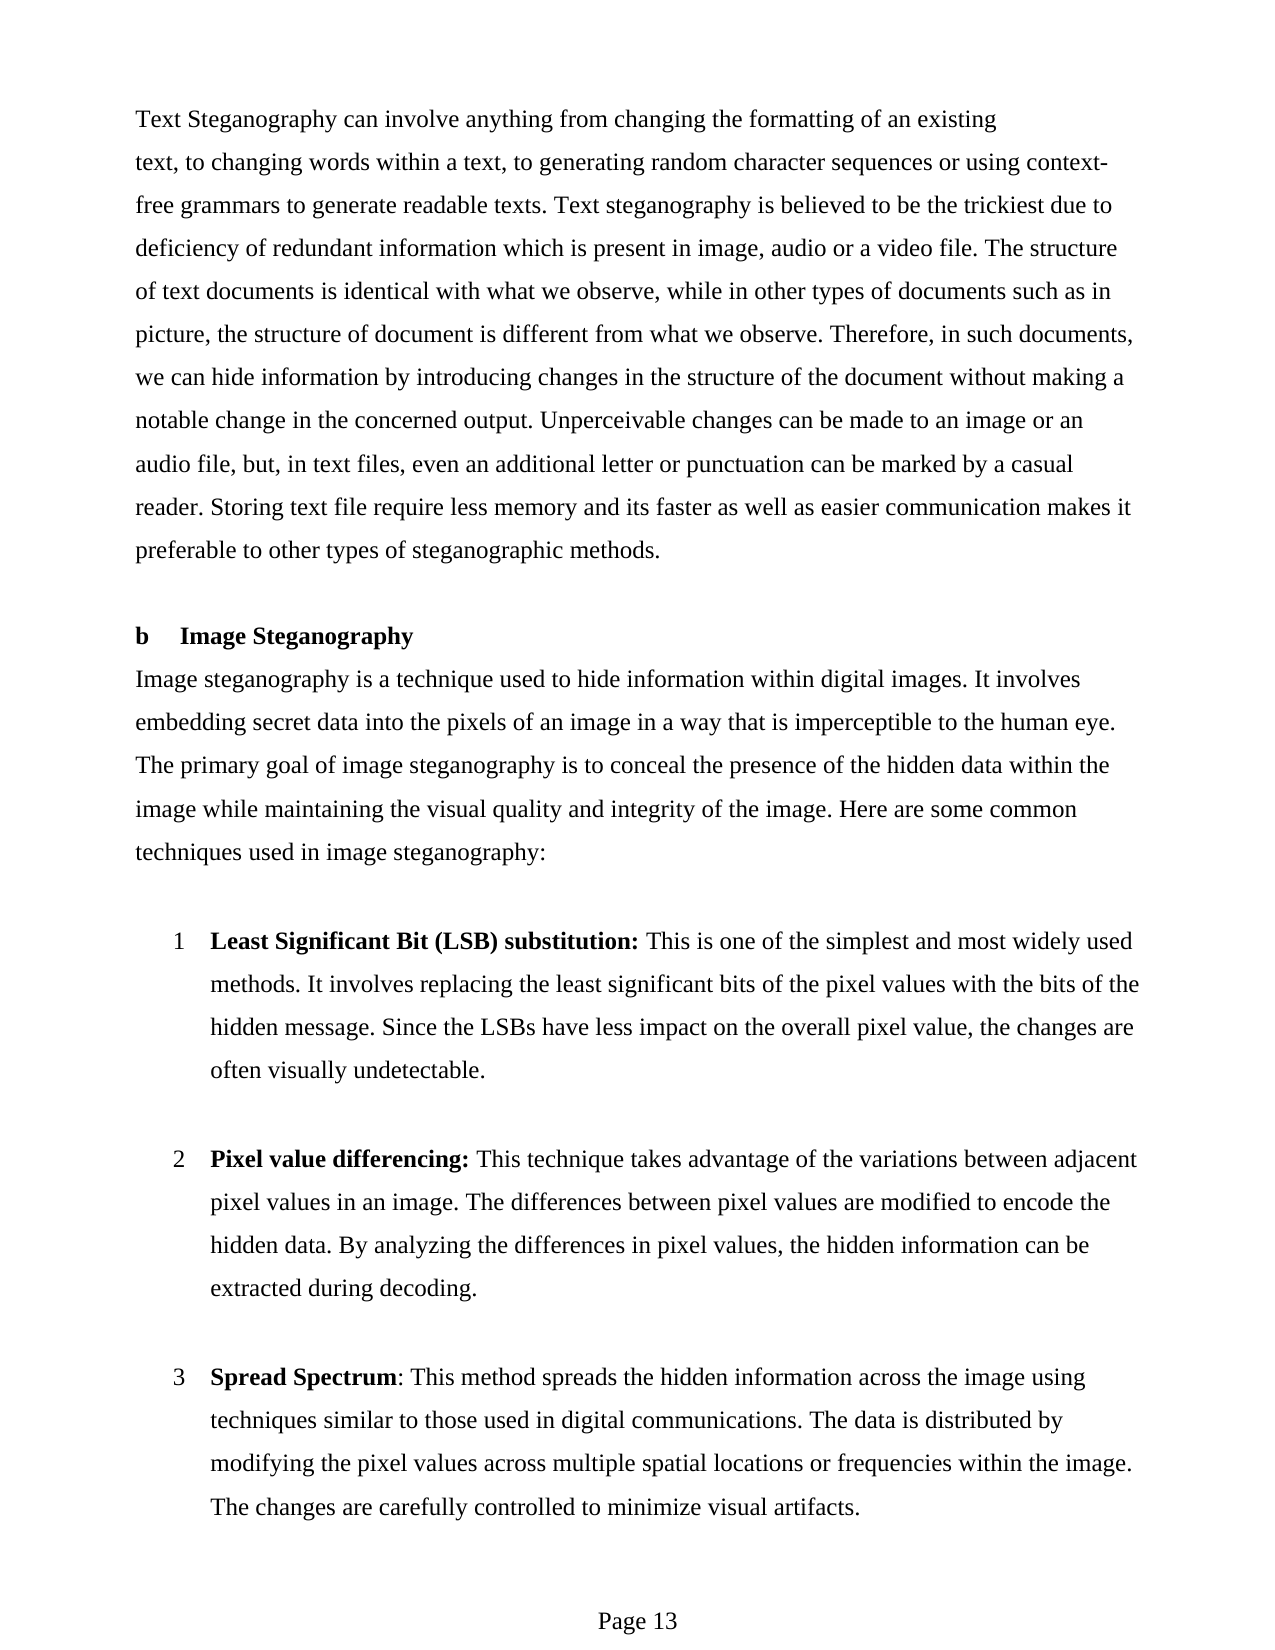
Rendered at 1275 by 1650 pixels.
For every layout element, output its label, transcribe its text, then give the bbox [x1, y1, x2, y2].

list Pixel value differencing: This technique takes advantage of the variations between adjacent pixel values in an image. The differences between pixel values are modified to encode the hidden data. By analyzing the differences in pixel values, the hidden information can be extracted during decoding. [173, 1144, 1140, 1302]
list Image Steganography [135, 621, 1140, 650]
list Spread Spectrum: This method spreads the hidden information across the image using techniques similar to those used in digital communications. The data is distributed by modifying the pixel values across multiple spatial locations or frequencies within the image. The changes are carefully controlled to minimize visual artifacts. [173, 1362, 1140, 1520]
list Image steganography is a technique used to hide information within digital images. It involves embedding secret data into the pixels of an image in a way that is imperceptible to the human eye. The primary goal of image steganography is to conceal the presence of the hidden data within the image while maintaining the visual quality and integrity of the image. Here are some common techniques used in image steganography: [135, 664, 1140, 866]
list text, to changing words within a text, to generating random character sequences or using context-free grammars to generate readable texts. Text steganography is believed to be the trickiest due to deficiency of redundant information which is present in image, audio or a video file. The structure of text documents is identical with what we observe, while in other types of documents such as in picture, the structure of document is different from what we observe. Therefore, in such documents, we can hide information by introducing changes in the structure of the document without making a notable change in the concerned output. Unperceivable changes can be made to an image or an audio file, but, in text files, even an additional letter or punctuation can be marked by a casual reader. Storing text file require less memory and its faster as well as easier communication makes it preferable to other types of steganographic methods. [135, 147, 1140, 564]
list Least Significant Bit (LSB) substitution: This is one of the simplest and most widely used methods. It involves replacing the least significant bits of the pixel values with the bits of the hidden message. Since the LSBs have less impact on the overall pixel value, the changes are often visually undetectable. [173, 926, 1140, 1084]
list Text Steganography can involve anything from changing the formatting of an existing [135, 104, 1140, 132]
